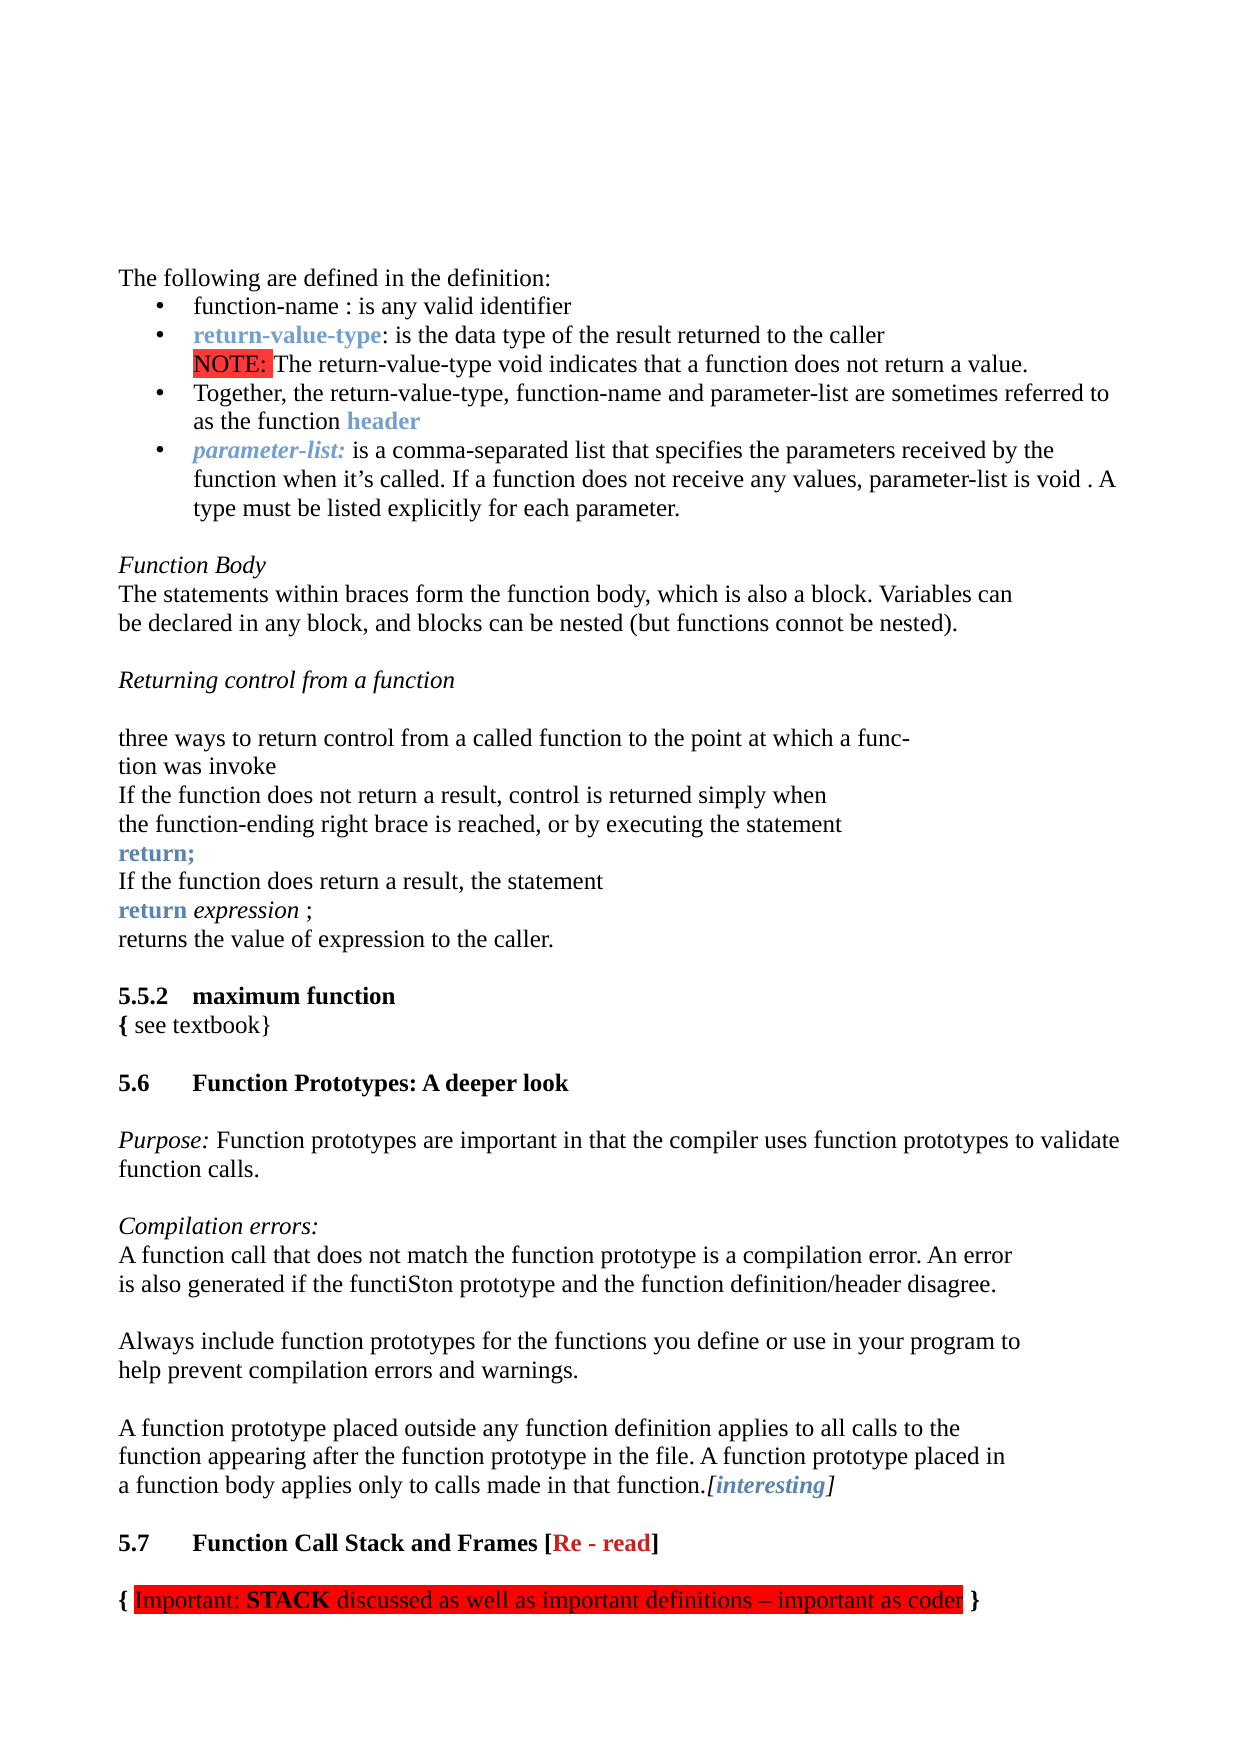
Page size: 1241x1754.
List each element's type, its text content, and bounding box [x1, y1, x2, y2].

text three ways to return control from a called function to the point at which a func- [118, 723, 1122, 751]
list NOTE: The return-value-type void indicates that a function does not return a value. [156, 349, 1122, 378]
list return-value-type: is the data type of the result returned to the caller [156, 320, 1122, 349]
text Purpose: Function prototypes are important in that the compiler uses function prototypes to validate function calls. [118, 1125, 1122, 1183]
list Together, the return-value-type, function-name and parameter-list are sometimes referred to as the function header [156, 378, 1122, 435]
text returns the value of expression to the caller. [118, 924, 1122, 953]
text 5.6 Function Prototypes: A deeper look [118, 1068, 1122, 1096]
text If the function does not return a result, control is returned simply when [118, 780, 1122, 809]
text Compilation errors: [118, 1211, 1122, 1240]
text a function body applies only to calls made in that function.[interesting] [118, 1470, 1122, 1499]
text the function-ending right brace is reached, or by executing the statement [118, 809, 1122, 838]
text 5.5.2 maximum function [118, 981, 1122, 1010]
text A function call that does not match the function prototype is a compilation error. An error [118, 1240, 1122, 1269]
text { see textbook} [118, 1010, 1122, 1039]
text If the function does return a result, the statement [118, 866, 1122, 895]
text The statements within braces form the function body, which is also a block. Variables can [118, 579, 1122, 608]
text The following are defined in the definition: [118, 263, 1122, 291]
text 5.7 Function Call Stack and Frames [Re - read] [118, 1528, 1122, 1556]
text Returning control from a function [118, 665, 1122, 694]
text A function prototype placed outside any function definition applies to all calls to the [118, 1413, 1122, 1441]
text function appearing after the function prototype in the file. A function prototype placed in [118, 1441, 1122, 1470]
text tion was invoke [118, 751, 1122, 780]
text return expression ; [118, 895, 1122, 924]
text help prevent compilation errors and warnings. [118, 1355, 1122, 1384]
text { Important: STACK discussed as well as important definitions – important as coder } [118, 1585, 1122, 1614]
text return; [118, 838, 1122, 866]
list function-name : is any valid identifier [156, 291, 1122, 320]
text Always include function prototypes for the functions you define or use in your program to [118, 1326, 1122, 1355]
text be declared in any block, and blocks can be nested (but functions connot be nested). [118, 608, 1122, 636]
list parameter-list: is a comma-separated list that specifies the parameters received by the function when it’s called. If a function does not receive any values, parameter-list is void . A type must be listed explicitly for each parameter. [156, 435, 1122, 521]
text Function Body [118, 550, 1122, 579]
text is also generated if the functiSton prototype and the function definition/header disagree. [118, 1269, 1122, 1298]
